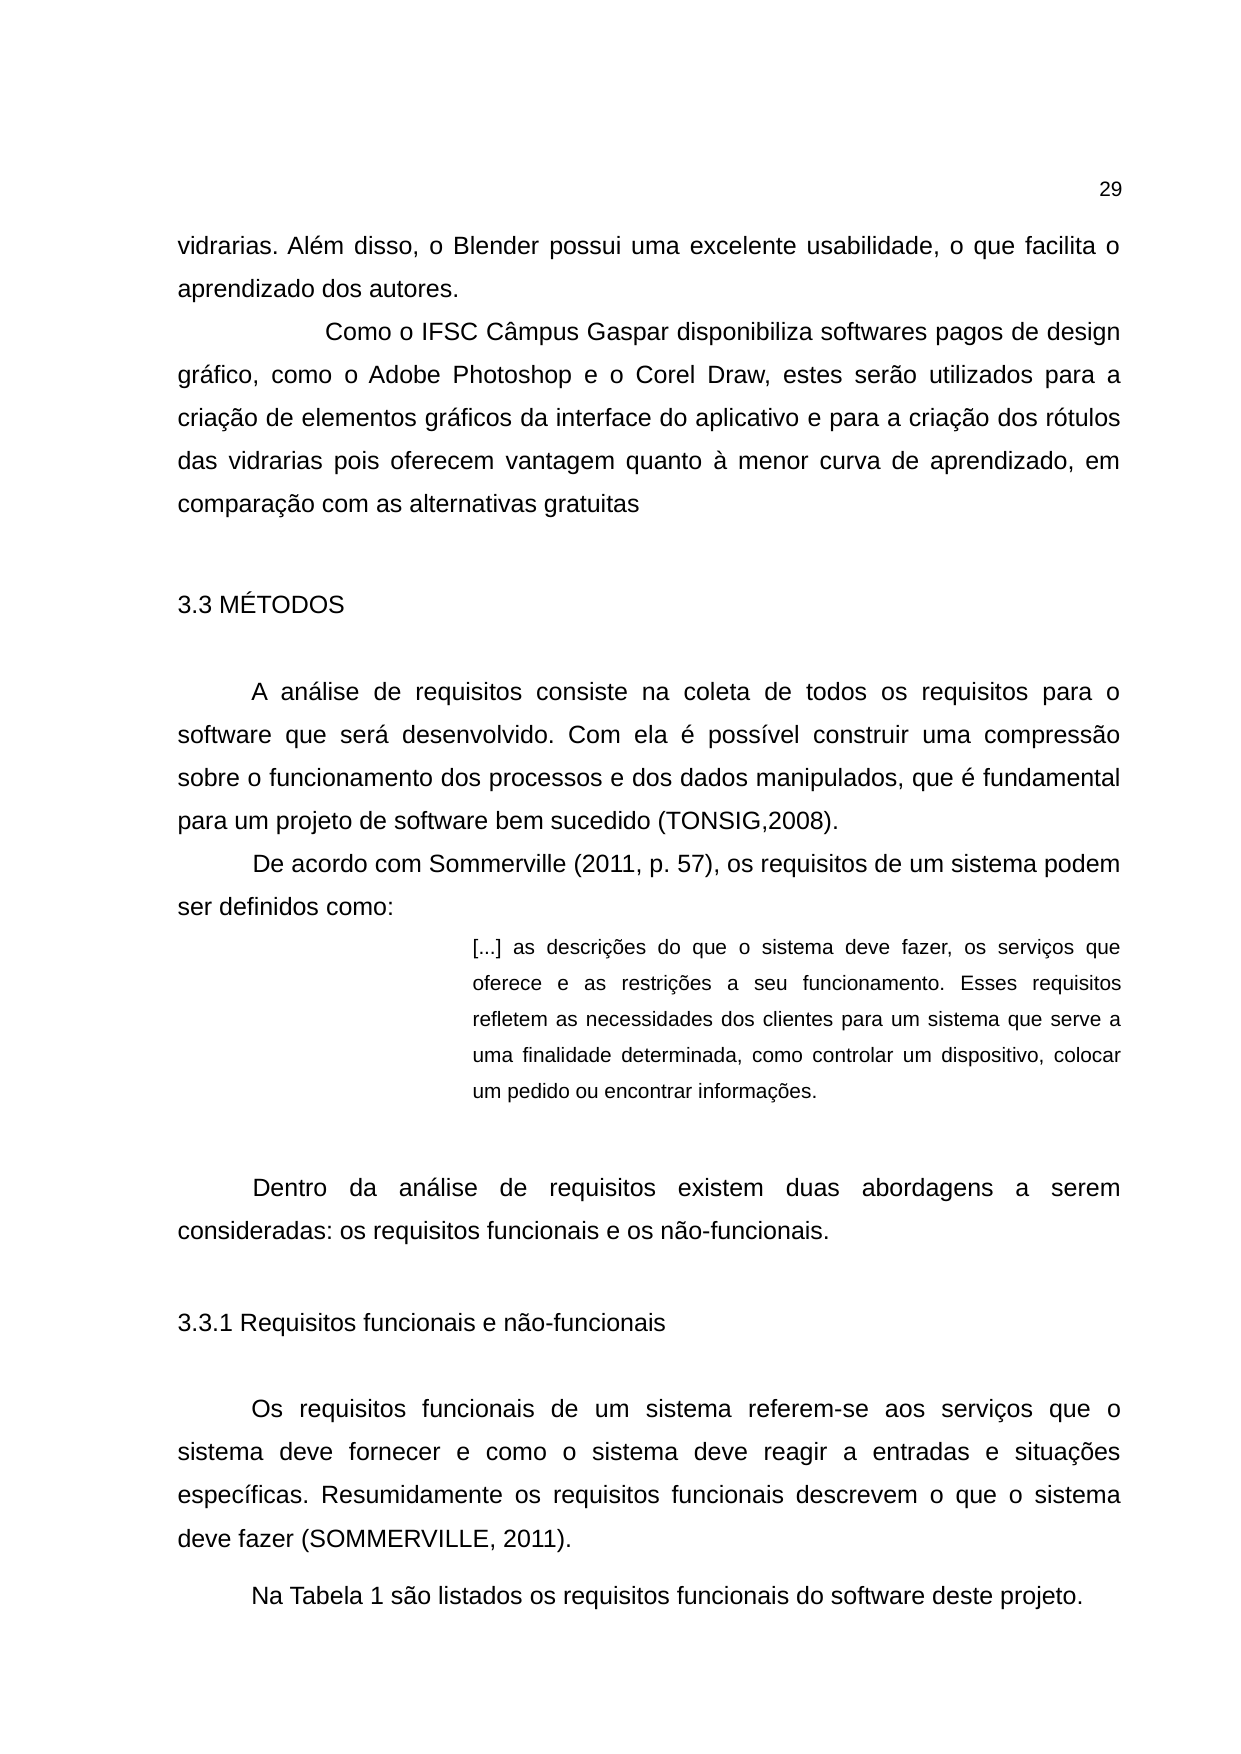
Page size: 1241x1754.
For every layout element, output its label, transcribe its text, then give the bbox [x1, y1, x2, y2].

text vidrarias. Além disso, o Blender possui uma excelente usabilidade, o que facilita o aprendizado dos autores. [177, 231, 1122, 302]
subtitle 3.3 MÉTODOS [177, 590, 1122, 619]
text De acordo com Sommerville (2011, p. 57), os requisitos de um sistema podem ser definidos como: [177, 849, 1122, 921]
text Na Tabela 1 são listados os requisitos funcionais do software deste projeto. [177, 1581, 1122, 1610]
text Dentro da análise de requisitos existem duas abordagens a serem consideradas: os requisitos funcionais e os não-funcionais. [177, 1173, 1122, 1244]
subtitle 3.3.1 Requisitos funcionais e não-funcionais [177, 1308, 1122, 1337]
text A análise de requisitos consiste na coleta de todos os requisitos para o software que será desenvolvido. Com ela é possível construir uma compressão sobre o funcionamento dos processos e dos dados manipulados, que é fundamental para um projeto de software bem sucedido (TONSIG,2008). [177, 676, 1122, 834]
text [...] as descrições do que o sistema deve fazer, os serviços que oferece e as restrições a seu funcionamento. Esses requisitos refletem as necessidades dos clientes para um sistema que serve a uma finalidade determinada, como controlar um dispositivo, colocar um pedido ou encontrar informações. [472, 935, 1122, 1103]
text Os requisitos funcionais de um sistema referem-se aos serviços que o sistema deve fornecer e como o sistema deve reagir a entradas e situações específicas. Resumidamente os requisitos funcionais descrevem o que o sistema deve fazer (SOMMERVILLE, 2011). [177, 1351, 1122, 1552]
text Como o IFSC Câmpus Gaspar disponibiliza softwares pagos de design gráfico, como o Adobe Photoshop e o Corel Draw, estes serão utilizados para a criação de elementos gráficos da interface do aplicativo e para a criação dos rótulos das vidrarias pois oferecem vantagem quanto à menor curva de aprendizado, em comparação com as alternativas gratuitas [177, 317, 1122, 518]
